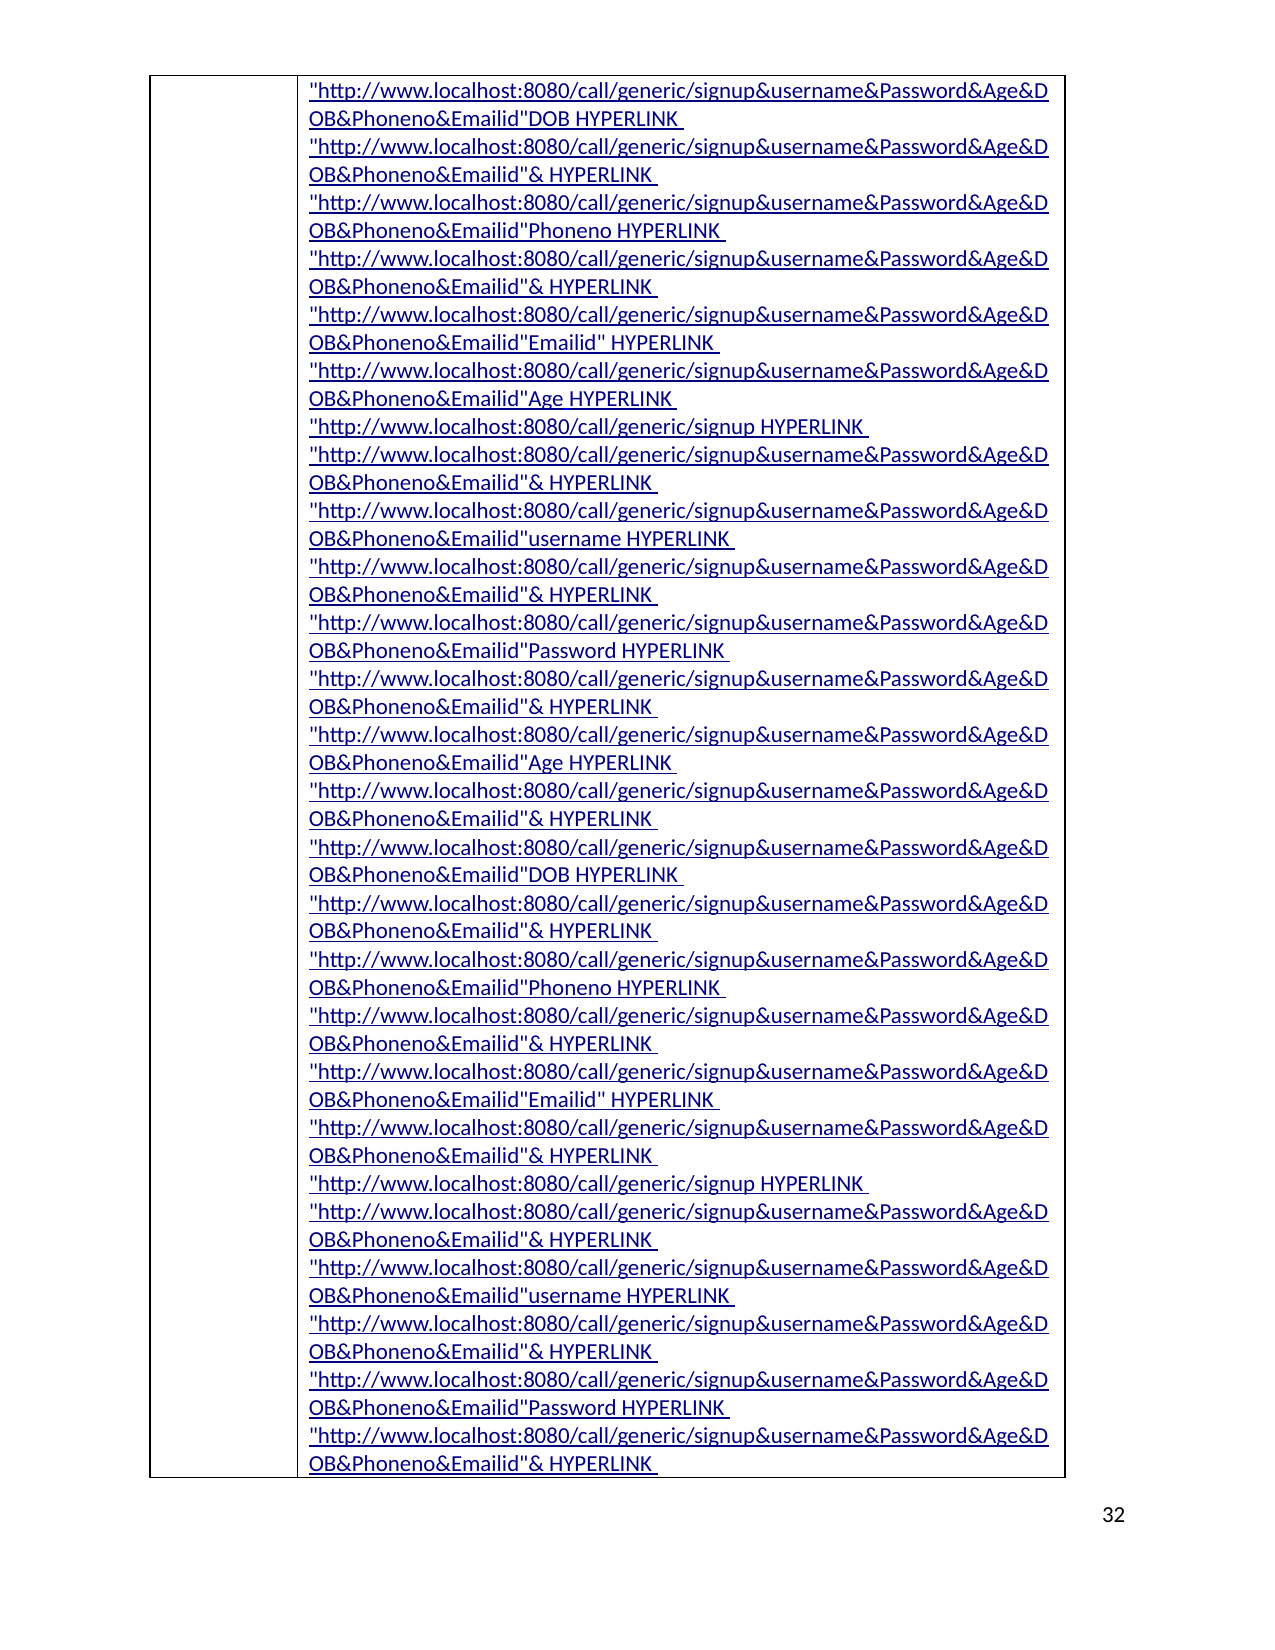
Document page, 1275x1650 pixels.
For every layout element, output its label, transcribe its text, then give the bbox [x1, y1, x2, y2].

table_header [151, 76, 297, 1477]
table_header "http://www.localhost:8080/call/generic/signup&username&Password&Age&DOB&Phoneno&Emailid"DOB HYPERLINK "http://www.localhost:8080/call/generic/signup&username&Password&Age&DOB&Phoneno&Emailid"& HYPERLINK "http://www.localhost:8080/call/generic/signup&username&Password&Age&DOB&Phoneno&Emailid"Phoneno HYPERLINK "http://www.localhost:8080/call/generic/signup&username&Password&Age&DOB&Phoneno&Emailid"& HYPERLINK "http://www.localhost:8080/call/generic/signup&username&Password&Age&DOB&Phoneno&Emailid"Emailid" HYPERLINK "http://www.localhost:8080/call/generic/signup&username&Password&Age&DOB&Phoneno&Emailid"Age HYPERLINK "http://www.localhost:8080/call/generic/signup HYPERLINK "http://www.localhost:8080/call/generic/signup&username&Password&Age&DOB&Phoneno&Emailid"& HYPERLINK "http://www.localhost:8080/call/generic/signup&username&Password&Age&DOB&Phoneno&Emailid"username HYPERLINK "http://www.localhost:8080/call/generic/signup&username&Password&Age&DOB&Phoneno&Emailid"& HYPERLINK "http://www.localhost:8080/call/generic/signup&username&Password&Age&DOB&Phoneno&Emailid"Password HYPERLINK "http://www.localhost:8080/call/generic/signup&username&Password&Age&DOB&Phoneno&Emailid"& HYPERLINK "http://www.localhost:8080/call/generic/signup&username&Password&Age&DOB&Phoneno&Emailid"Age HYPERLINK "http://www.localhost:8080/call/generic/signup&username&Password&Age&DOB&Phoneno&Emailid"& HYPERLINK "http://www.localhost:8080/call/generic/signup&username&Password&Age&DOB&Phoneno&Emailid"DOB HYPERLINK "http://www.localhost:8080/call/generic/signup&username&Password&Age&DOB&Phoneno&Emailid"& HYPERLINK "http://www.localhost:8080/call/generic/signup&username&Password&Age&DOB&Phoneno&Emailid"Phoneno HYPERLINK "http://www.localhost:8080/call/generic/signup&username&Password&Age&DOB&Phoneno&Emailid"& HYPERLINK "http://www.localhost:8080/call/generic/signup&username&Password&Age&DOB&Phoneno&Emailid"Emailid" HYPERLINK "http://www.localhost:8080/call/generic/signup&username&Password&Age&DOB&Phoneno&Emailid"& HYPERLINK "http://www.localhost:8080/call/generic/signup HYPERLINK "http://www.localhost:8080/call/generic/signup&username&Password&Age&DOB&Phoneno&Emailid"& HYPERLINK "http://www.localhost:8080/call/generic/signup&username&Password&Age&DOB&Phoneno&Emailid"username HYPERLINK "http://www.localhost:8080/call/generic/signup&username&Password&Age&DOB&Phoneno&Emailid"& HYPERLINK "http://www.localhost:8080/call/generic/signup&username&Password&Age&DOB&Phoneno&Emailid"Password HYPERLINK "http://www.localhost:8080/call/generic/signup&username&Password&Age&DOB&Phoneno&Emailid"& HYPERLINK [298, 76, 1064, 1477]
